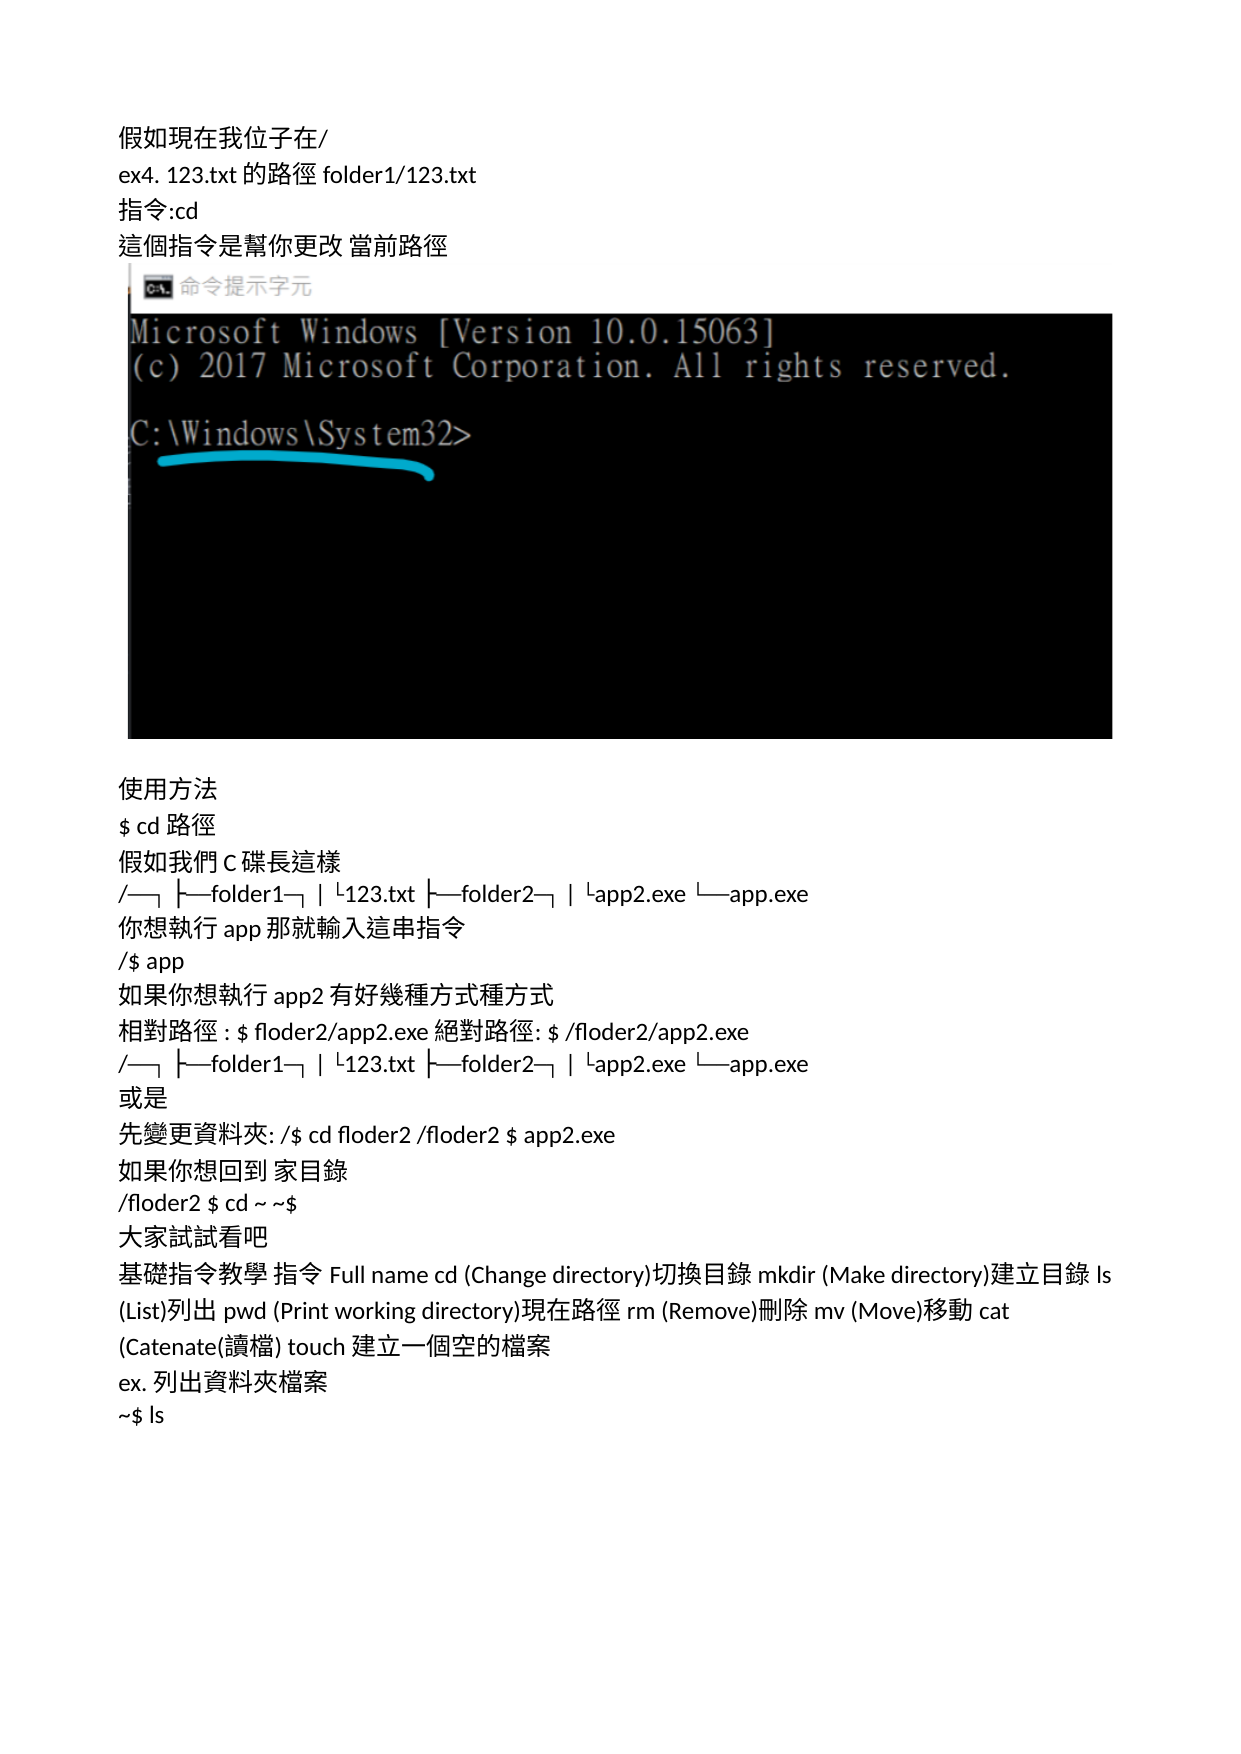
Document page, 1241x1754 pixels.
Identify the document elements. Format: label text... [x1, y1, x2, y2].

text 如果你想執行app2有好幾種方式種方式 [118, 976, 1122, 1012]
text 或是 [118, 1079, 1122, 1115]
text 基礎指令教學 指令 Full name cd (Change directory)切換目錄 mkdir (Make directory)建立目錄 ls (List)列出 pwd (Print working directory)現在路徑 rm (Remove)刪除 mv (Move)移動 cat (Catenate(讀檔) touch 建立一個空的檔案 [118, 1254, 1122, 1363]
text 先變更資料夾: /$ cd floder2 /floder2 $ app2.exe [118, 1115, 1122, 1151]
text /──┐ ├──folder1─┐ | └123.txt ├──folder2─┐ | └app2.exe └──app.exe [118, 1048, 1122, 1079]
text 假如我們C碟長這樣 [118, 842, 1122, 878]
text ~$ ls [118, 1399, 1122, 1430]
picture [127, 263, 1113, 739]
text /floder2 $ cd ~ ~$ [118, 1187, 1122, 1218]
text ex4. 123.txt的路徑 folder1/123.txt [118, 154, 1122, 191]
text ex. 列出資料夾檔案 [118, 1363, 1122, 1399]
text 這個指令是幫你更改 當前路徑 [118, 227, 1122, 263]
text $ cd 路徑 [118, 806, 1122, 842]
text /──┐ ├──folder1─┐ | └123.txt ├──folder2─┐ | └app2.exe └──app.exe [118, 878, 1122, 909]
text 大家試試看吧 [118, 1218, 1122, 1254]
text /$ app [118, 945, 1122, 976]
text 指令:cd [118, 191, 1122, 227]
text 你想執行app那就輸入這串指令 [118, 909, 1122, 945]
text 使用方法 [118, 769, 1122, 806]
text 如果你想回到 家目錄 [118, 1151, 1122, 1187]
text 相對路徑 : $ floder2/app2.exe 絕對路徑: $ /floder2/app2.exe [118, 1012, 1122, 1048]
text 假如現在我位子在/ [118, 118, 1122, 154]
